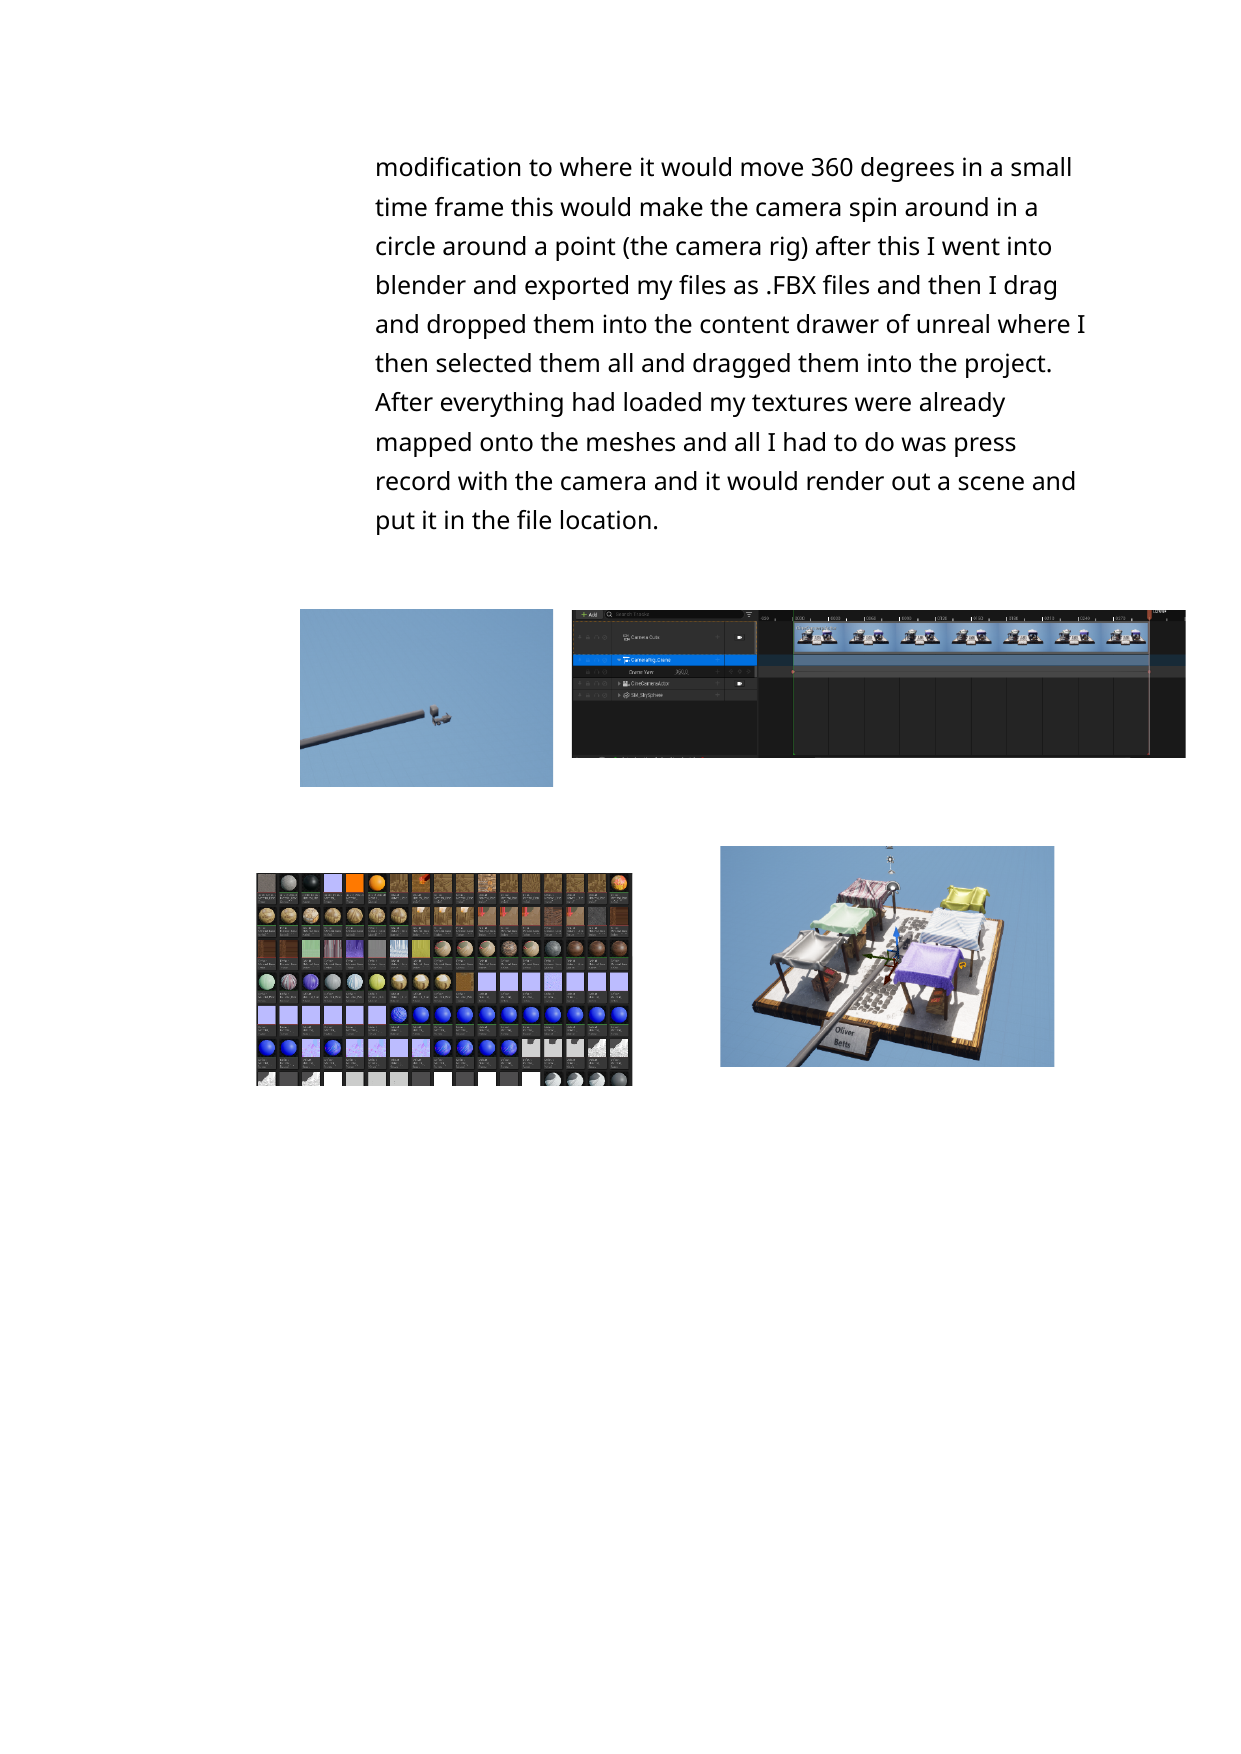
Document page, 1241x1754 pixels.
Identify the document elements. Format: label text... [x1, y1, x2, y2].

text modification to where it would move 360 degrees in a small time frame this would make the camera spin around in a circle around a point (the camera rig) after this I went into blender and exported my files as .FBX files and then I drag and dropped them into the content drawer of unreal where I then selected them all and dragged them into the project. After everything had loaded my textures were already mapped onto the meshes and all I had to do was press record with the camera and it would render out a scene and put it in the file location. [300, 150, 1090, 537]
